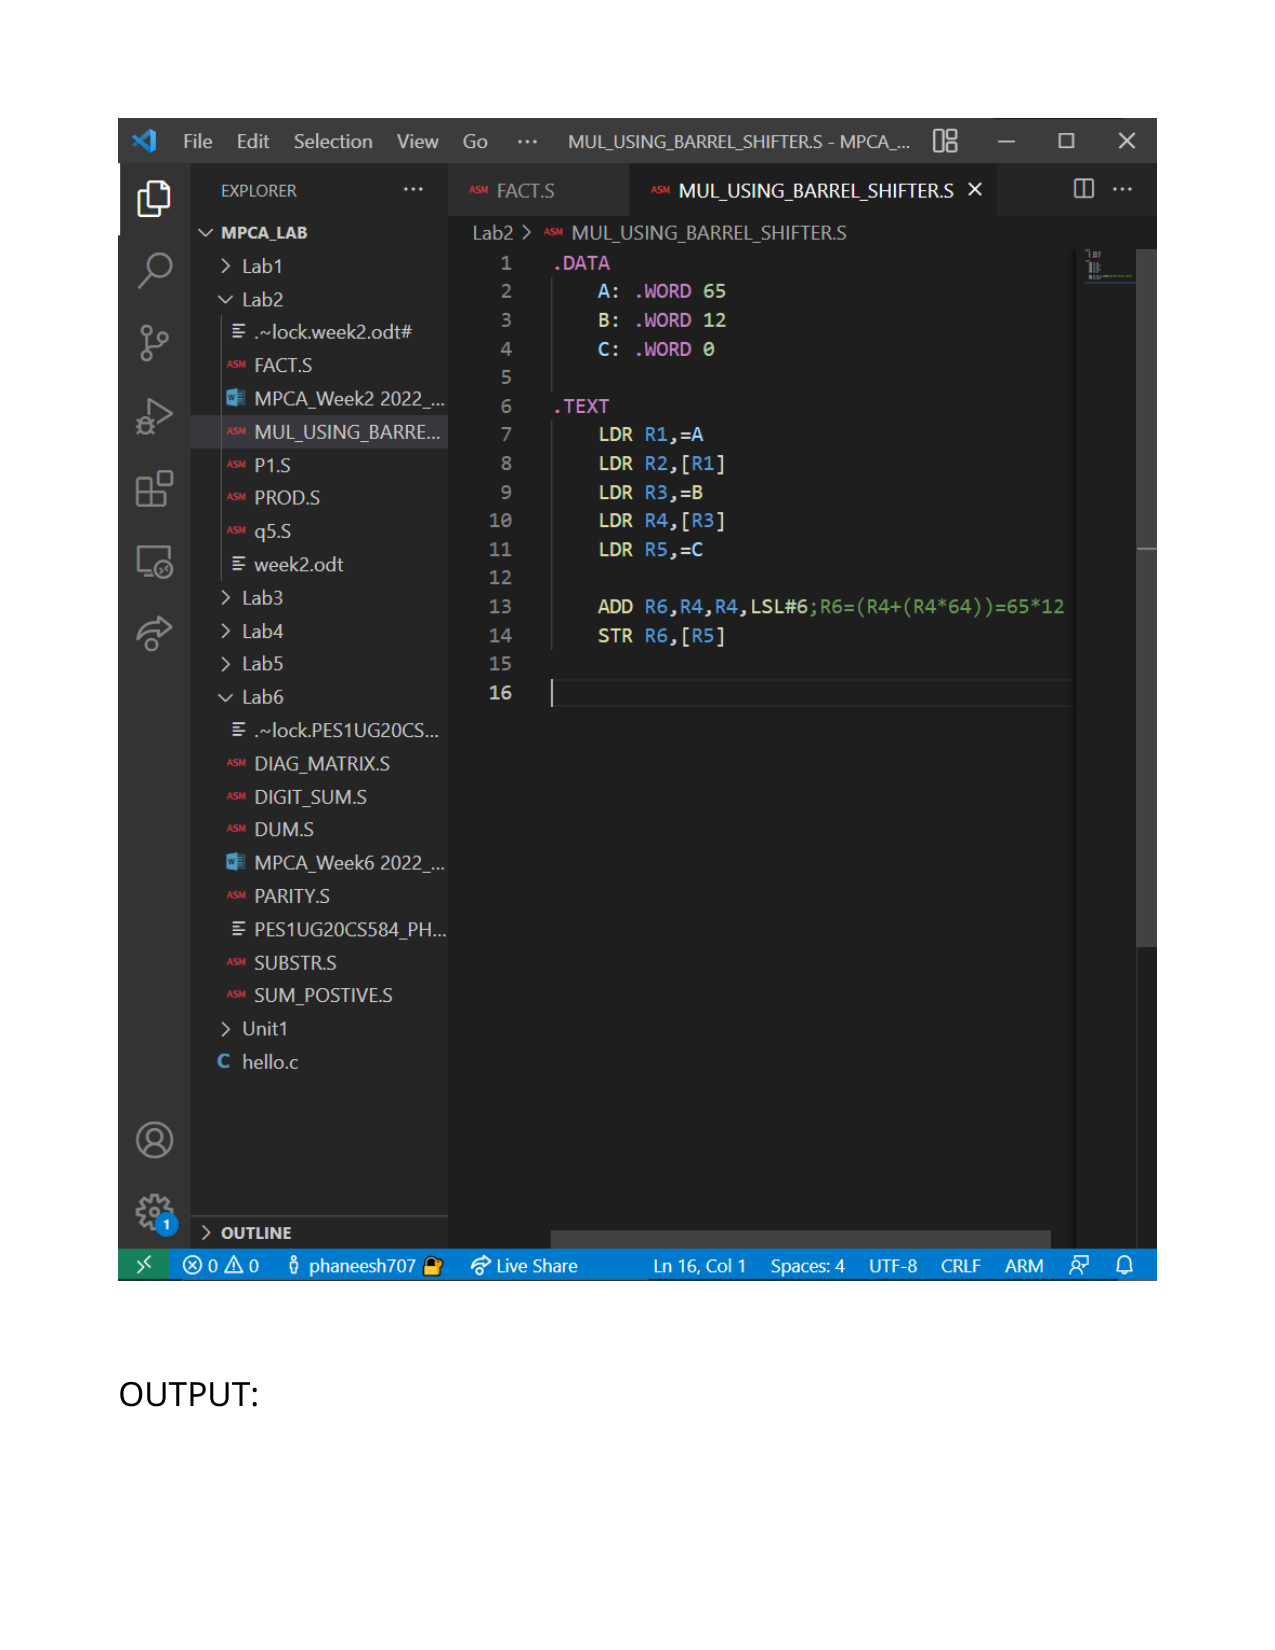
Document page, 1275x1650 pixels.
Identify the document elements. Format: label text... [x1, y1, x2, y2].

text OUTPUT: [118, 1371, 1157, 1416]
picture [118, 118, 1157, 1281]
